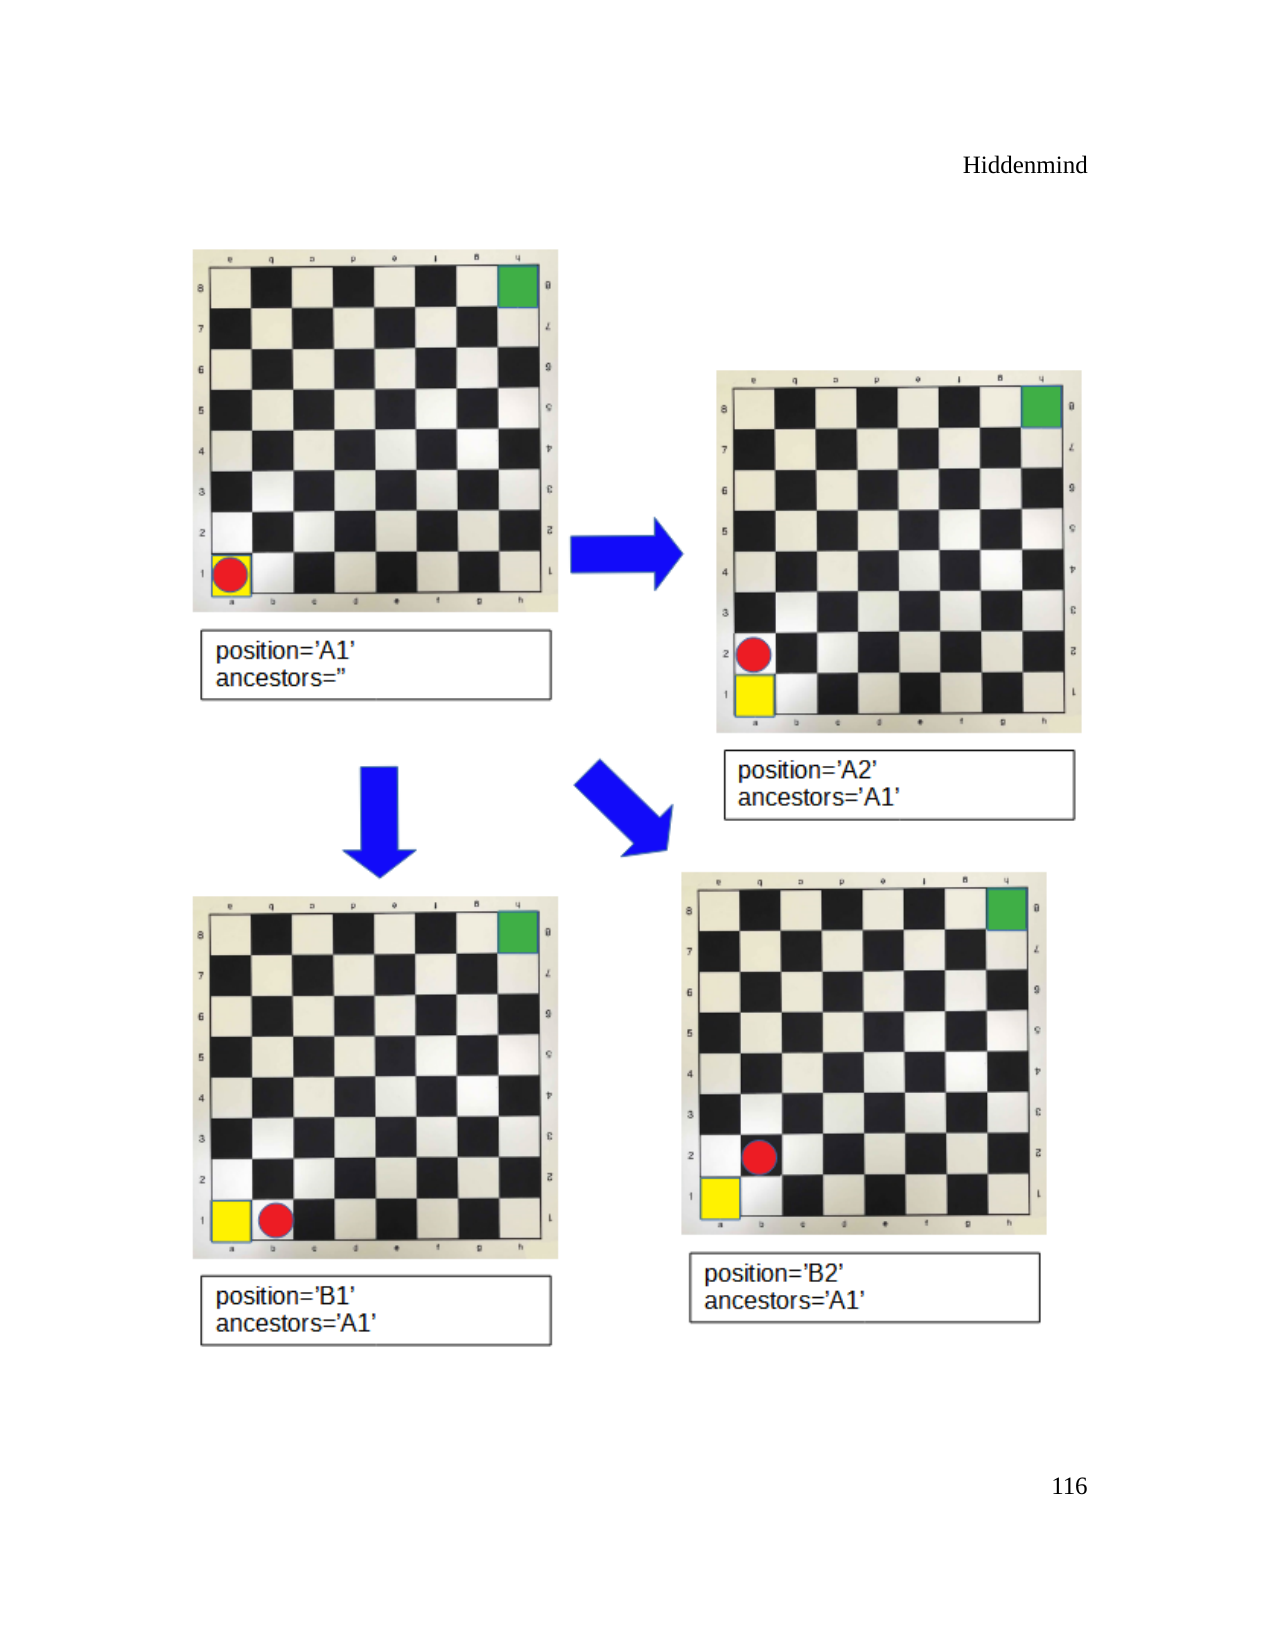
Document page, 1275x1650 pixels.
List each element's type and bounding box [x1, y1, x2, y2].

picture [187, 236, 1088, 1356]
